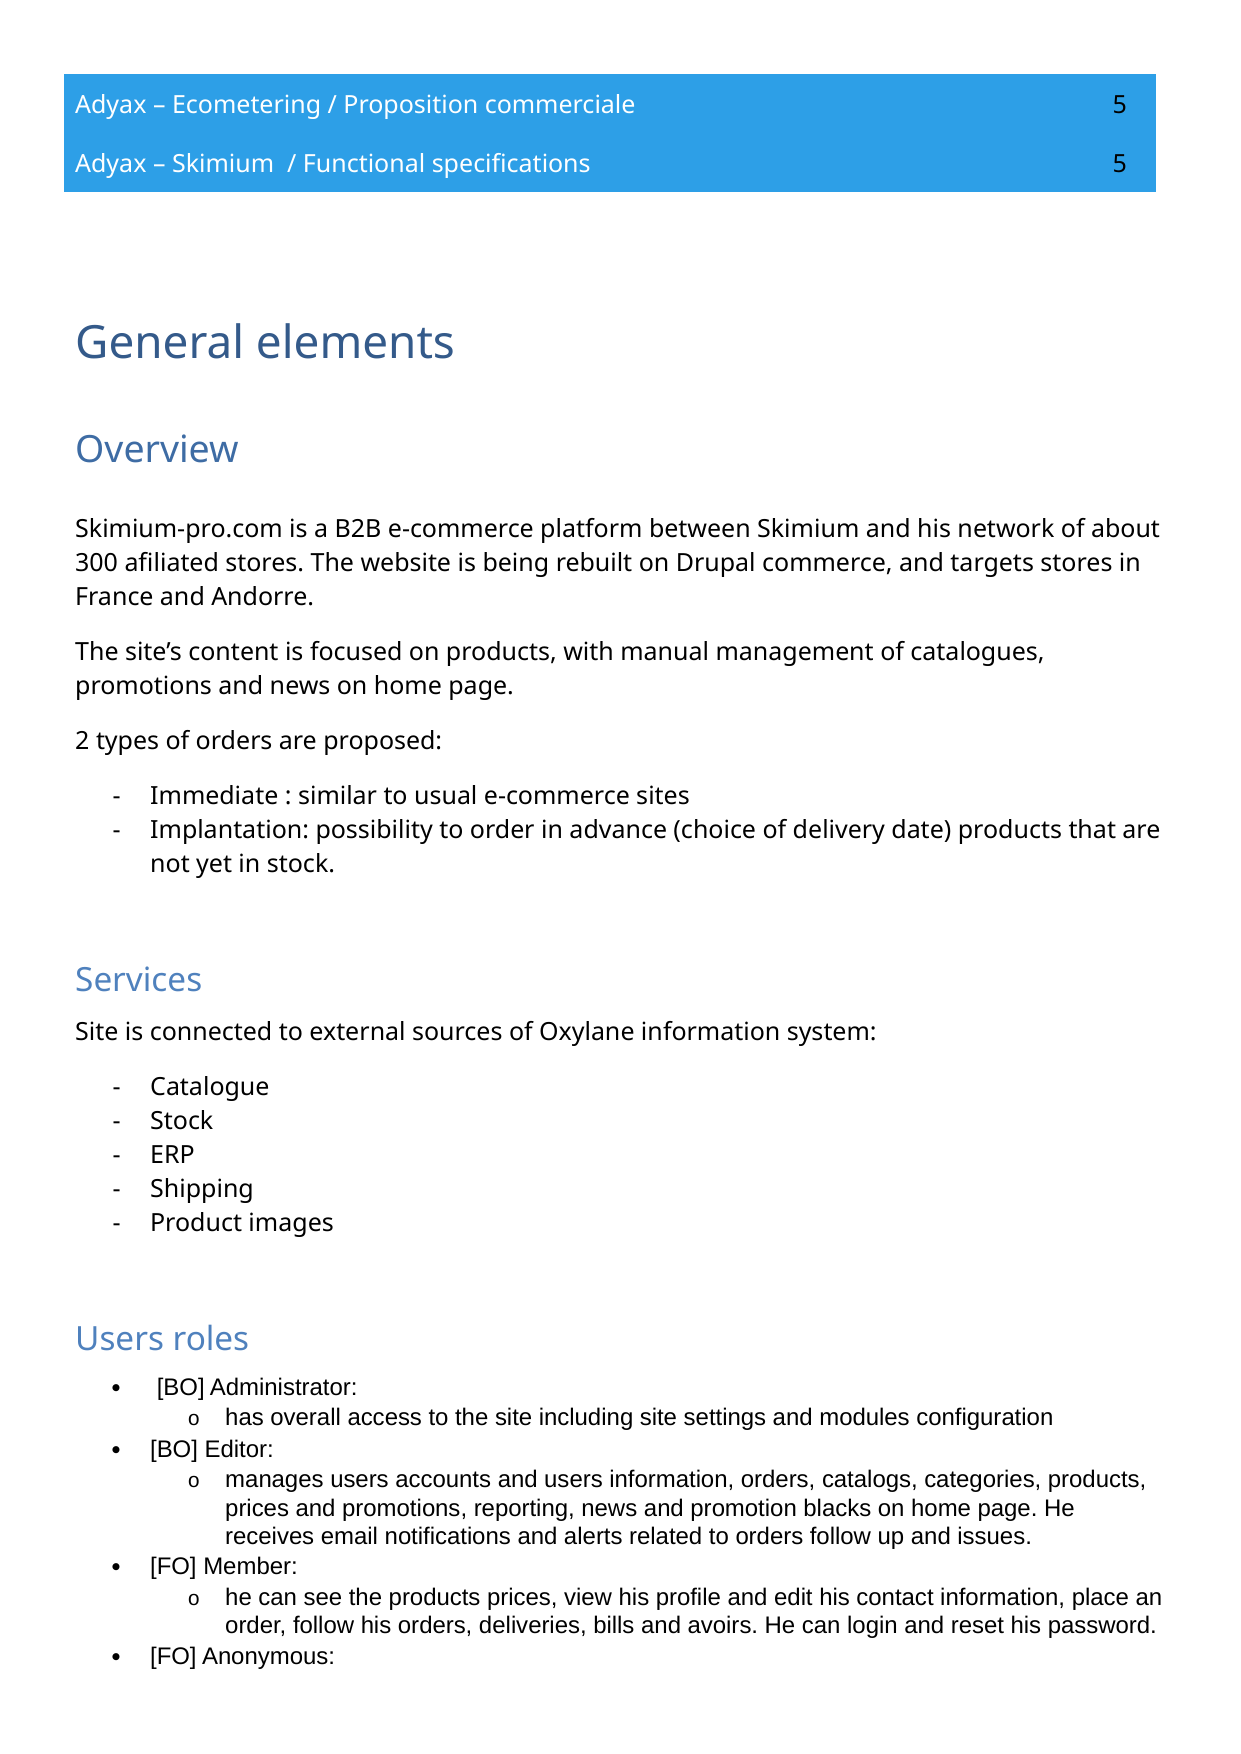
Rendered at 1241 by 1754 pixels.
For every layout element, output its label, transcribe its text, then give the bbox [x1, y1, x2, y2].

list Implantation: possibility to order in advance (choice of delivery date) products that are not yet in stock. [112, 812, 1165, 880]
subtitle Overview [75, 422, 1165, 473]
list manages users accounts and users information, orders, catalogs, categories, products, prices and promotions, reporting, news and promotion blacks on home page. He receives email notifications and alerts related to orders follow up and issues. [187, 1465, 1165, 1549]
list Shipping [112, 1171, 1165, 1205]
subtitle General elements [75, 310, 1165, 372]
text 2 types of orders are proposed: [75, 723, 1165, 757]
list ERP [112, 1137, 1165, 1171]
list [FO] Member: [112, 1552, 1165, 1580]
list Catalogue [112, 1068, 1165, 1103]
subtitle Services [75, 956, 1165, 1001]
text Skimium-pro.com is a B2B e-commerce platform between Skimium and his network of about 300 afiliated stores. The website is being rebuilt on Drupal commerce, and targets stores in France and Andorre. [75, 511, 1165, 613]
list Immediate : similar to usual e-commerce sites [112, 778, 1165, 812]
text Site is connected to external sources of Oxylane information system: [75, 1014, 1165, 1048]
list has overall access to the site including site settings and modules configuration [187, 1403, 1165, 1432]
list [FO] Anonymous: [112, 1642, 1165, 1669]
subtitle Users roles [75, 1314, 1165, 1360]
list [BO] Editor: [112, 1435, 1165, 1462]
list [BO] Administrator: [112, 1372, 1165, 1400]
list Stock [112, 1103, 1165, 1137]
text The site’s content is focused on products, with manual management of catalogues, promotions and news on home page. [75, 634, 1165, 702]
list he can see the products prices, view his profile and edit his contact information, place an order, follow his orders, deliveries, bills and avoirs. He can login and reset his password. [187, 1583, 1165, 1639]
list Product images [112, 1205, 1165, 1239]
